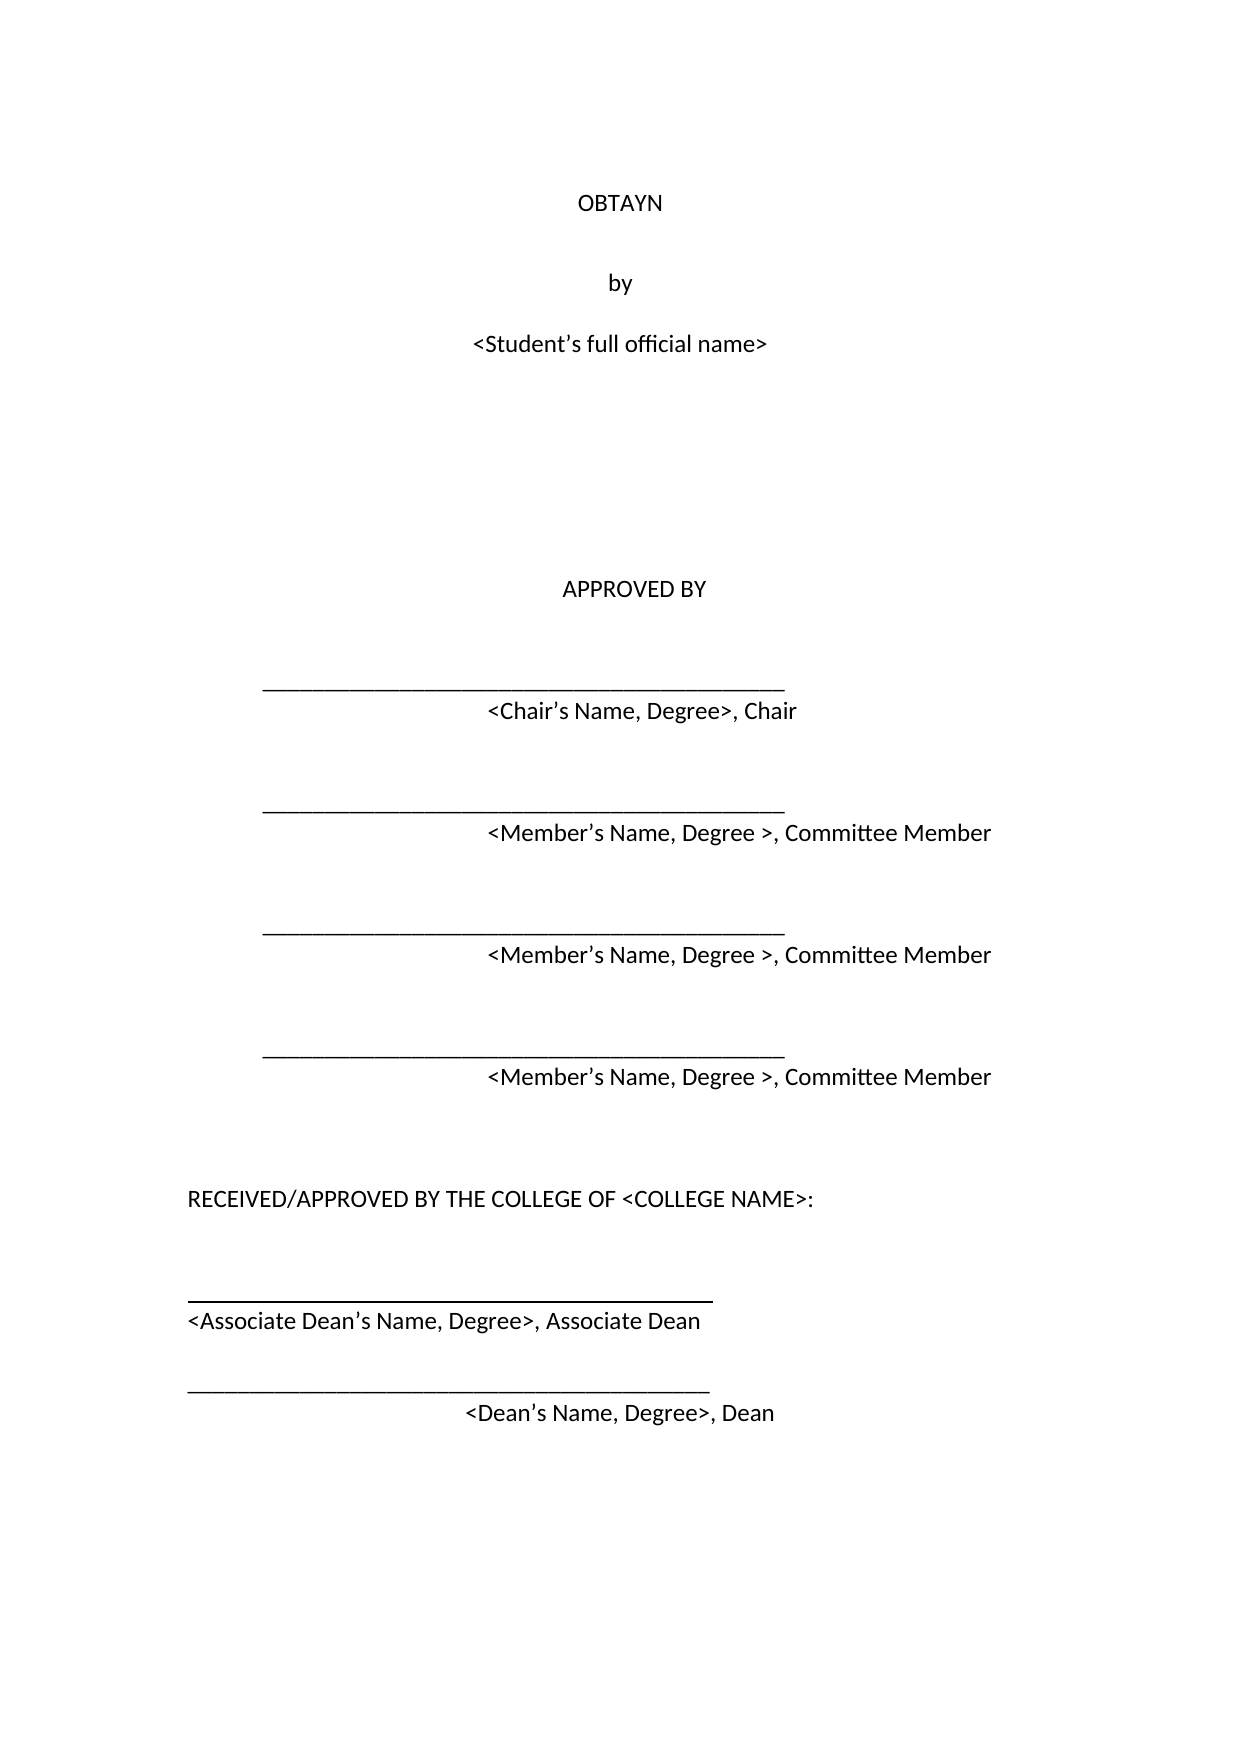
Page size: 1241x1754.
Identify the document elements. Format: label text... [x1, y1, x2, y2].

text <Dean’s Name, Degree>, Dean [187, 1397, 1053, 1427]
text <Member’s Name, Degree >, Committee Member [187, 817, 1053, 847]
text <Student’s full official name> [187, 329, 1053, 359]
text RECEIVED/APPROVED BY THE COLLEGE OF <COLLEGE NAME>: [187, 1183, 1053, 1214]
text __________________________________________ [187, 1366, 1053, 1397]
text <Member’s Name, Degree >, Committee Member [187, 1061, 1053, 1092]
text __________________________________________ [187, 1000, 1053, 1061]
text __________________________________________ [187, 878, 1053, 939]
text __________________________________________ [187, 756, 1053, 817]
text <Chair’s Name, Degree>, Chair [187, 695, 1053, 725]
text APPROVED BY [487, 573, 1053, 603]
text by [187, 268, 1053, 298]
text OBTAYN [187, 187, 1053, 218]
text __________________________________________ [187, 634, 1053, 695]
text <Member’s Name, Degree >, Committee Member [187, 939, 1053, 969]
text <Associate Dean’s Name, Degree>, Associate Dean [187, 1305, 1053, 1336]
